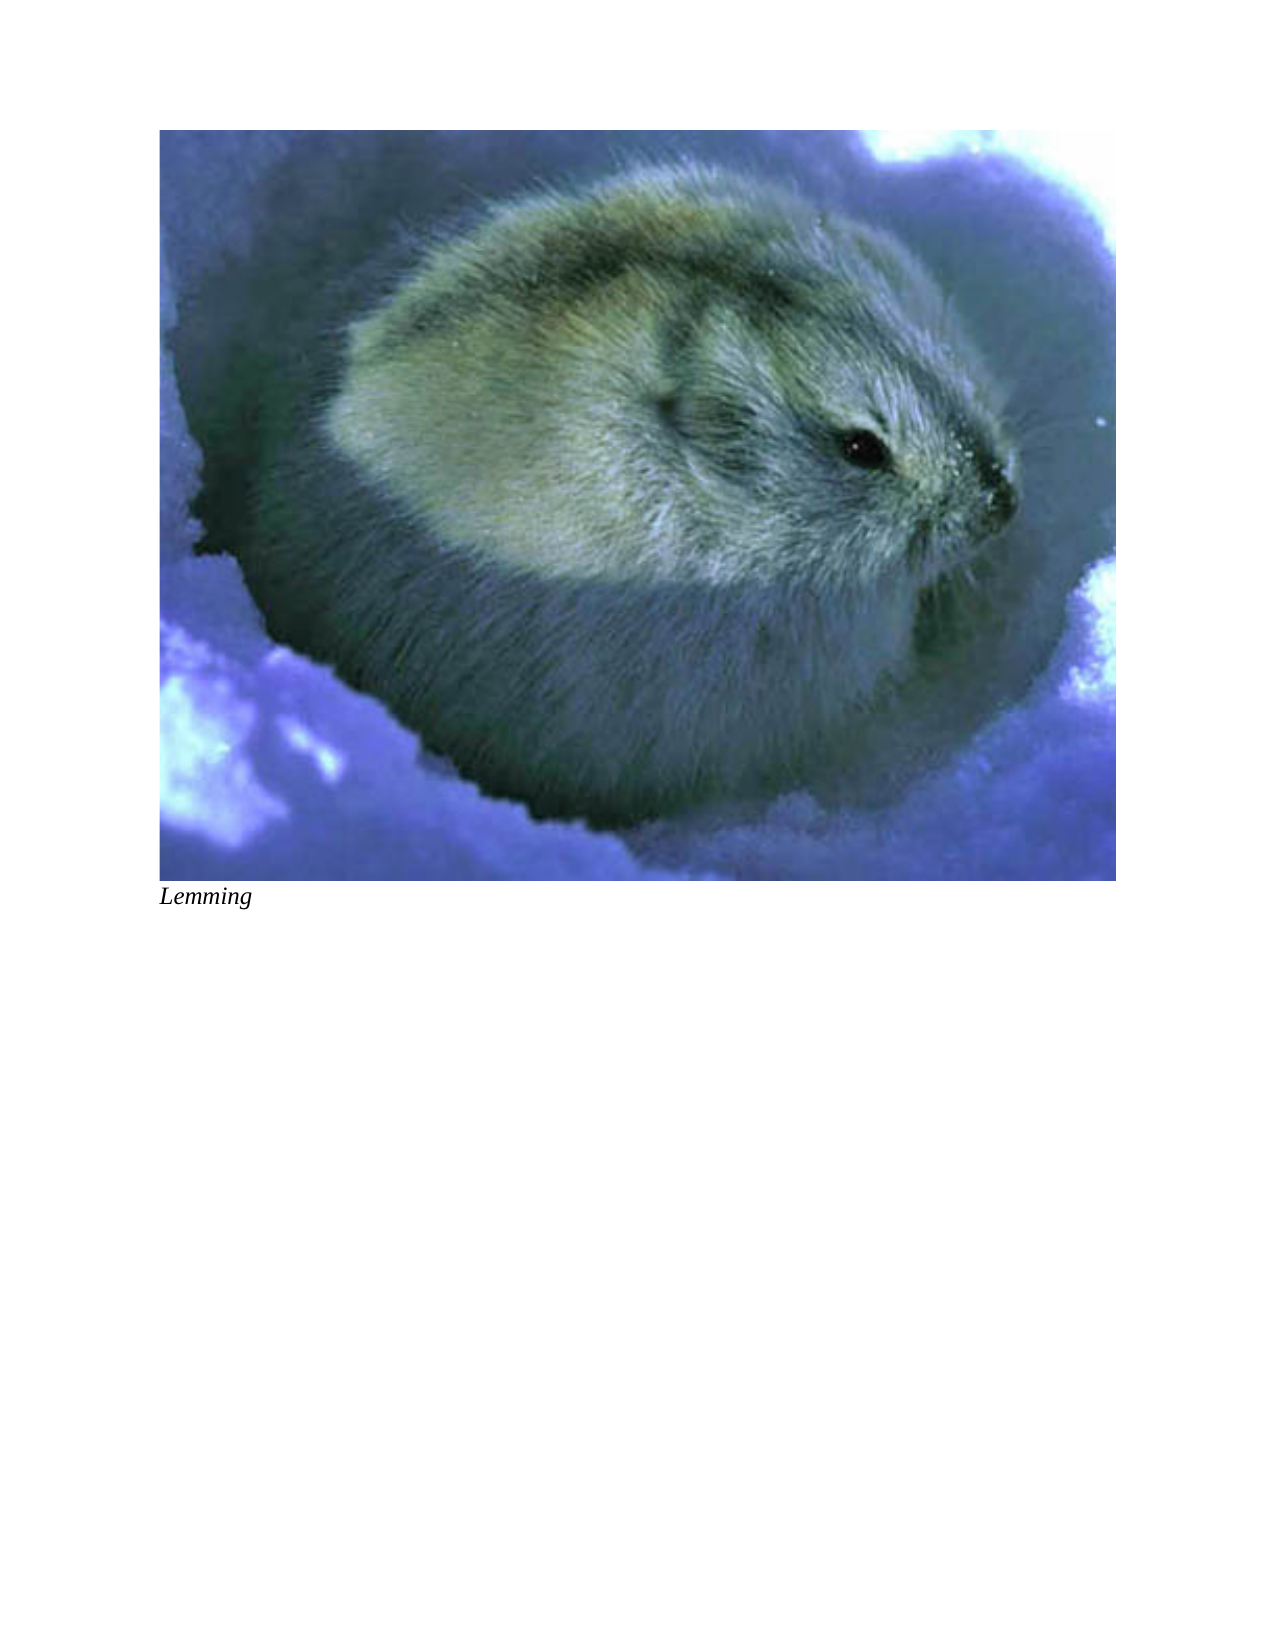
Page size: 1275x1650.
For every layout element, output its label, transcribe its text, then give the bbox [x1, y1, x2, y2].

text Lemming [159, 881, 1116, 909]
picture [159, 130, 1116, 881]
